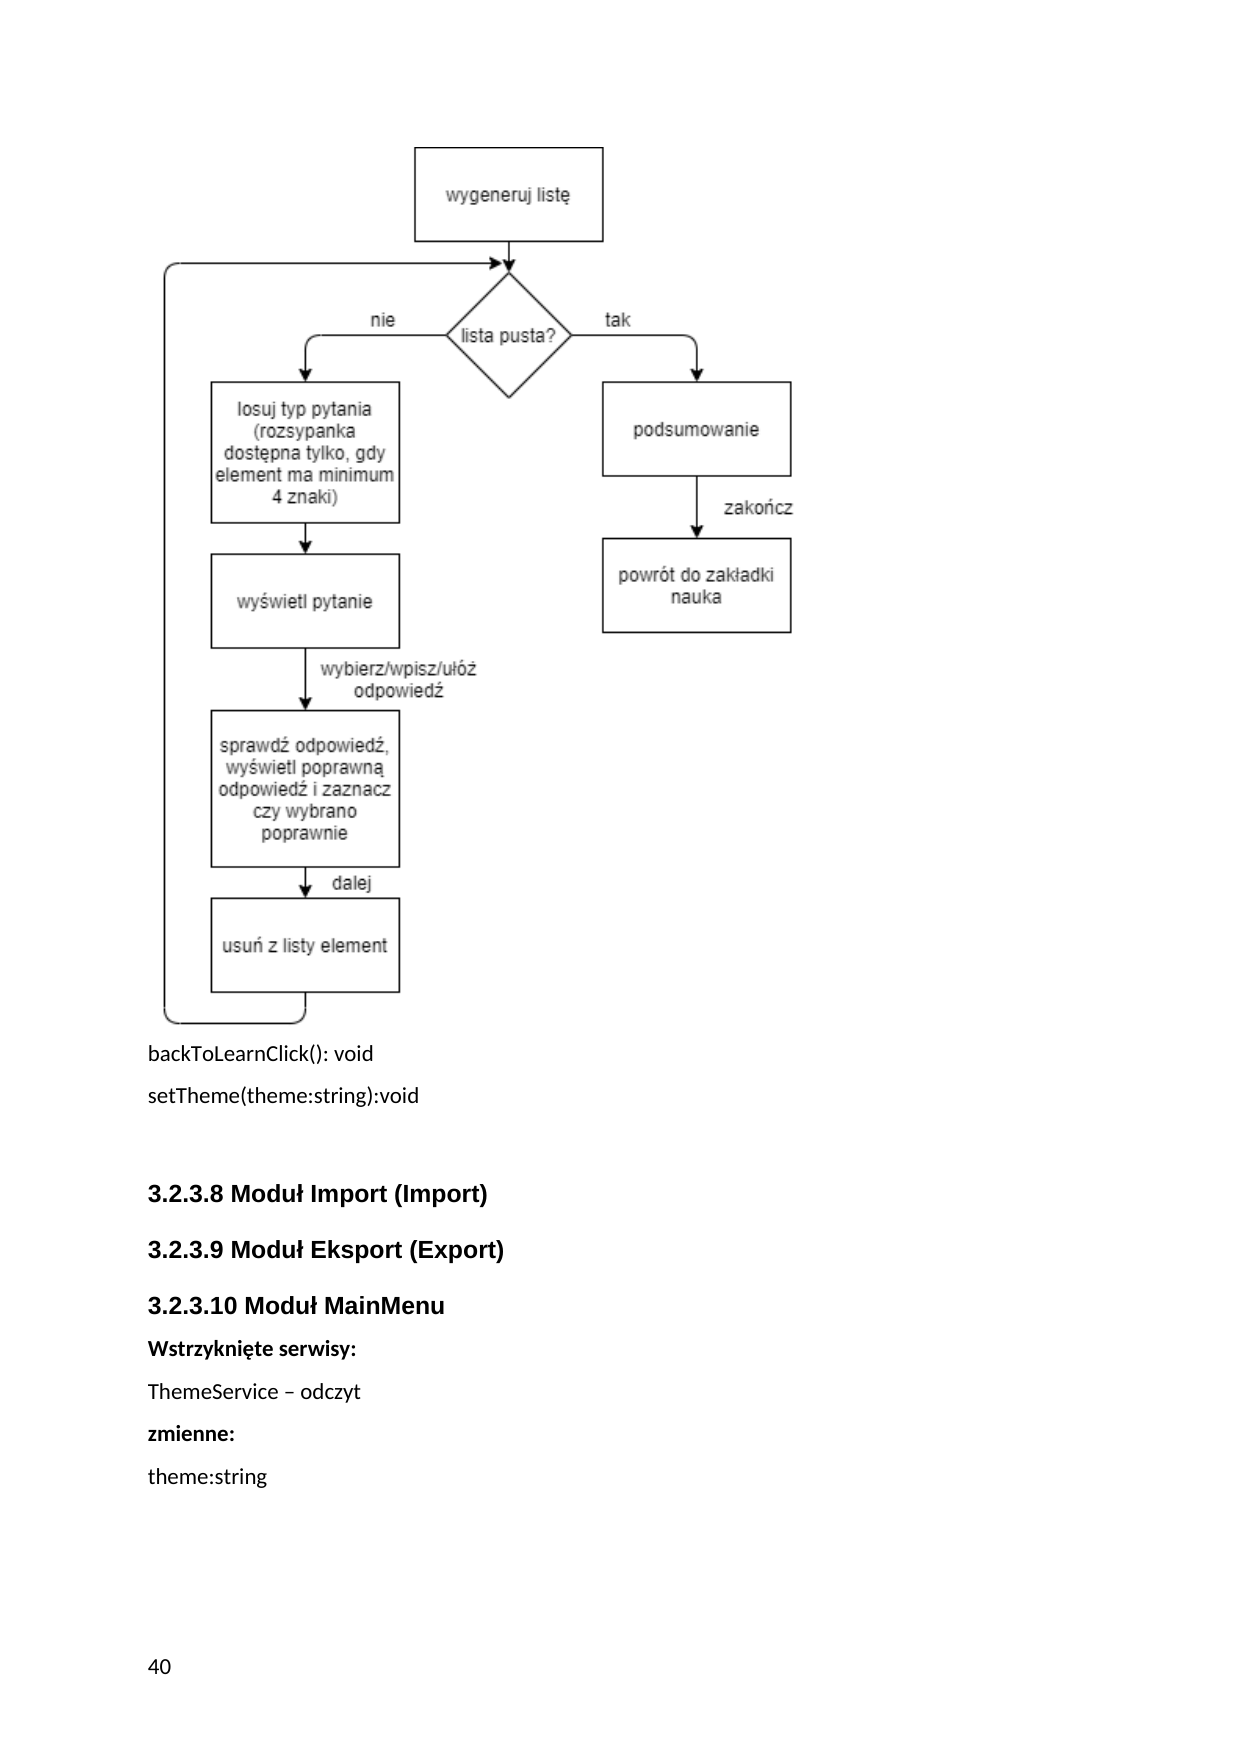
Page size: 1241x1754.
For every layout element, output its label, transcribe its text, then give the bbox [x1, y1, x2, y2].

text theme:string [148, 1462, 1093, 1490]
text setTheme(theme:string):void [148, 1082, 1093, 1109]
subtitle 3.2.3.8 Moduł Import (Import) [148, 1179, 1093, 1208]
text backToLearnClick(): void [148, 148, 1093, 1067]
text ThemeService – odczyt [148, 1377, 1093, 1405]
picture [153, 147, 795, 1037]
subtitle 3.2.3.9 Moduł Eksport (Export) [148, 1235, 1093, 1264]
text zmienne: [148, 1419, 1093, 1448]
subtitle 3.2.3.10 Moduł MainMenu [148, 1291, 1093, 1319]
text Wstrzyknięte serwisy: [148, 1334, 1093, 1362]
